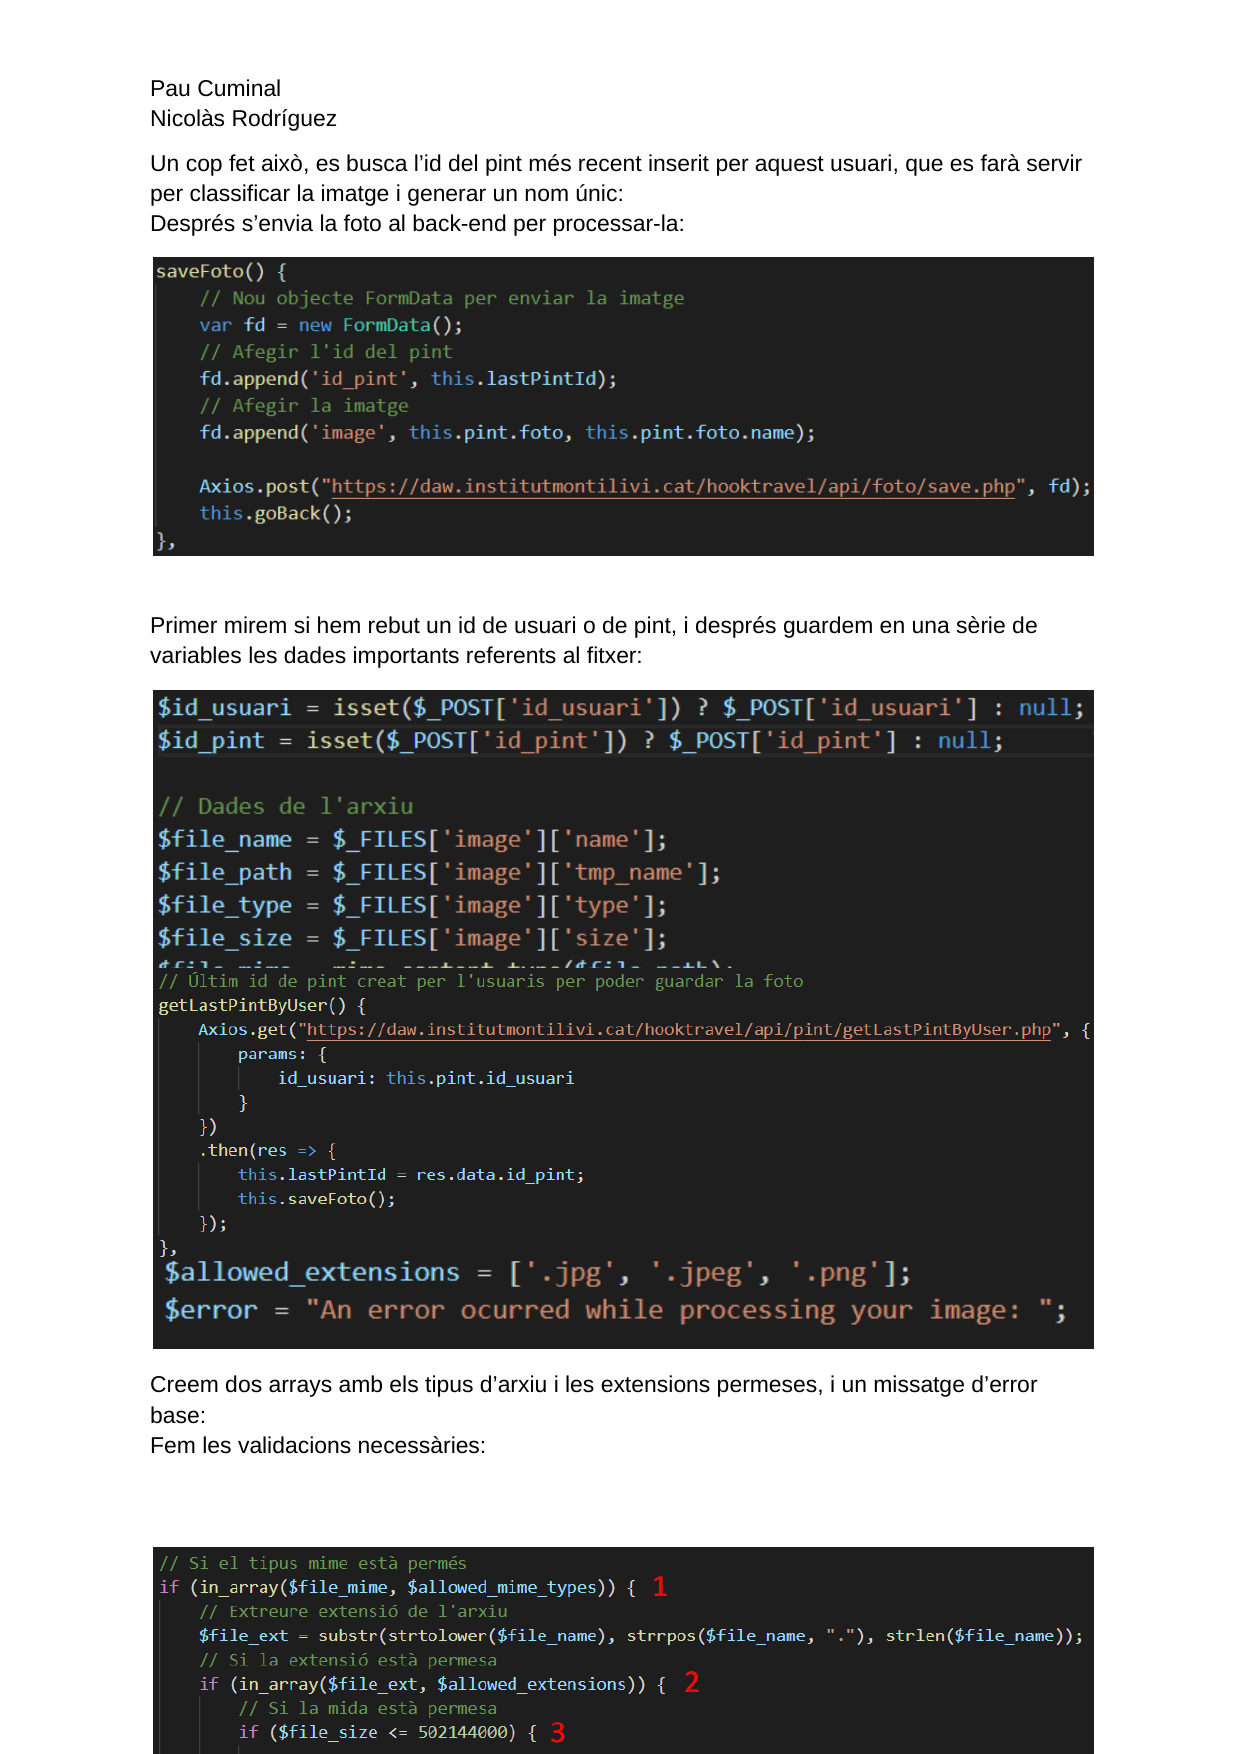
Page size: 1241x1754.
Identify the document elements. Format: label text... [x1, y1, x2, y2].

text Primer mirem si hem rebut un id de usuari o de pint, i després guardem en una sèrie de variables les dades importants referents al fitxer: [150, 612, 1090, 668]
text Fem les validacions necessàries: [150, 1432, 1090, 1458]
picture [153, 690, 1094, 1349]
picture [153, 1547, 1094, 1754]
text Creem dos arrays amb els tipus d’arxiu i les extensions permeses, i un missatge d’error base: [150, 672, 1090, 1428]
picture [153, 257, 1094, 556]
text Després s’envia la foto al back-end per processar-la: [150, 210, 1090, 237]
text Un cop fet això, es busca l’id del pint més recent inserit per aquest usuari, que es farà servir per classificar la imatge i generar un nom únic: [150, 150, 1090, 207]
